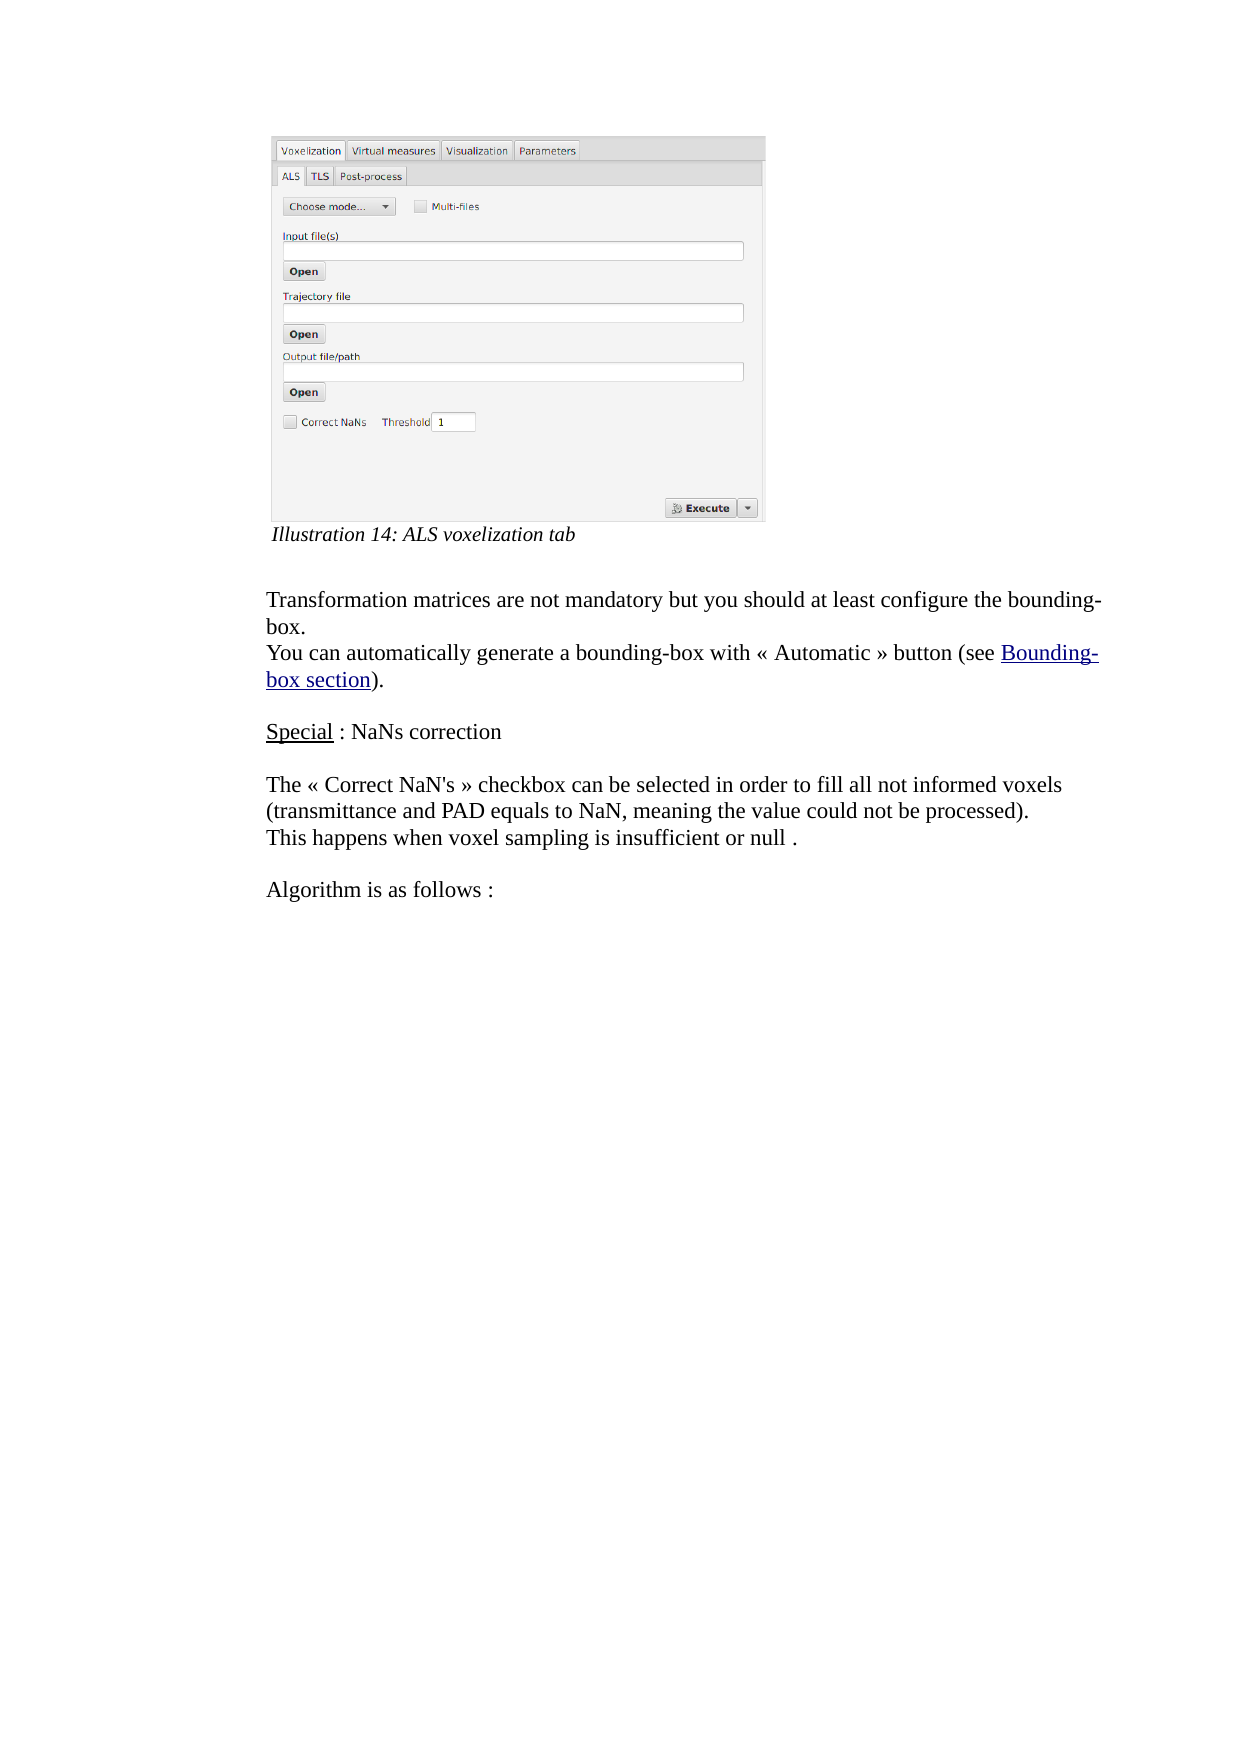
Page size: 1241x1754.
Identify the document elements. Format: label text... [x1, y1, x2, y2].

table_header [118, 118, 1128, 587]
text Special : NaNs correction [266, 718, 1122, 745]
text The « Correct NaN's » checkbox can be selected in order to fill all not informed voxels (transmittance and PAD equals to NaN, meaning the value could not be processed). [266, 771, 1122, 824]
text This happens when voxel sampling is insufficient or null . [266, 824, 1122, 850]
text Transformation matrices are not mandatory but you should at least configure the bounding-box. [266, 587, 1122, 639]
text You can automatically generate a bounding-box with « Automatic » button (see Bounding-box section). [266, 639, 1122, 692]
picture [271, 136, 766, 522]
text Algorithm is as follows : [266, 876, 1122, 903]
